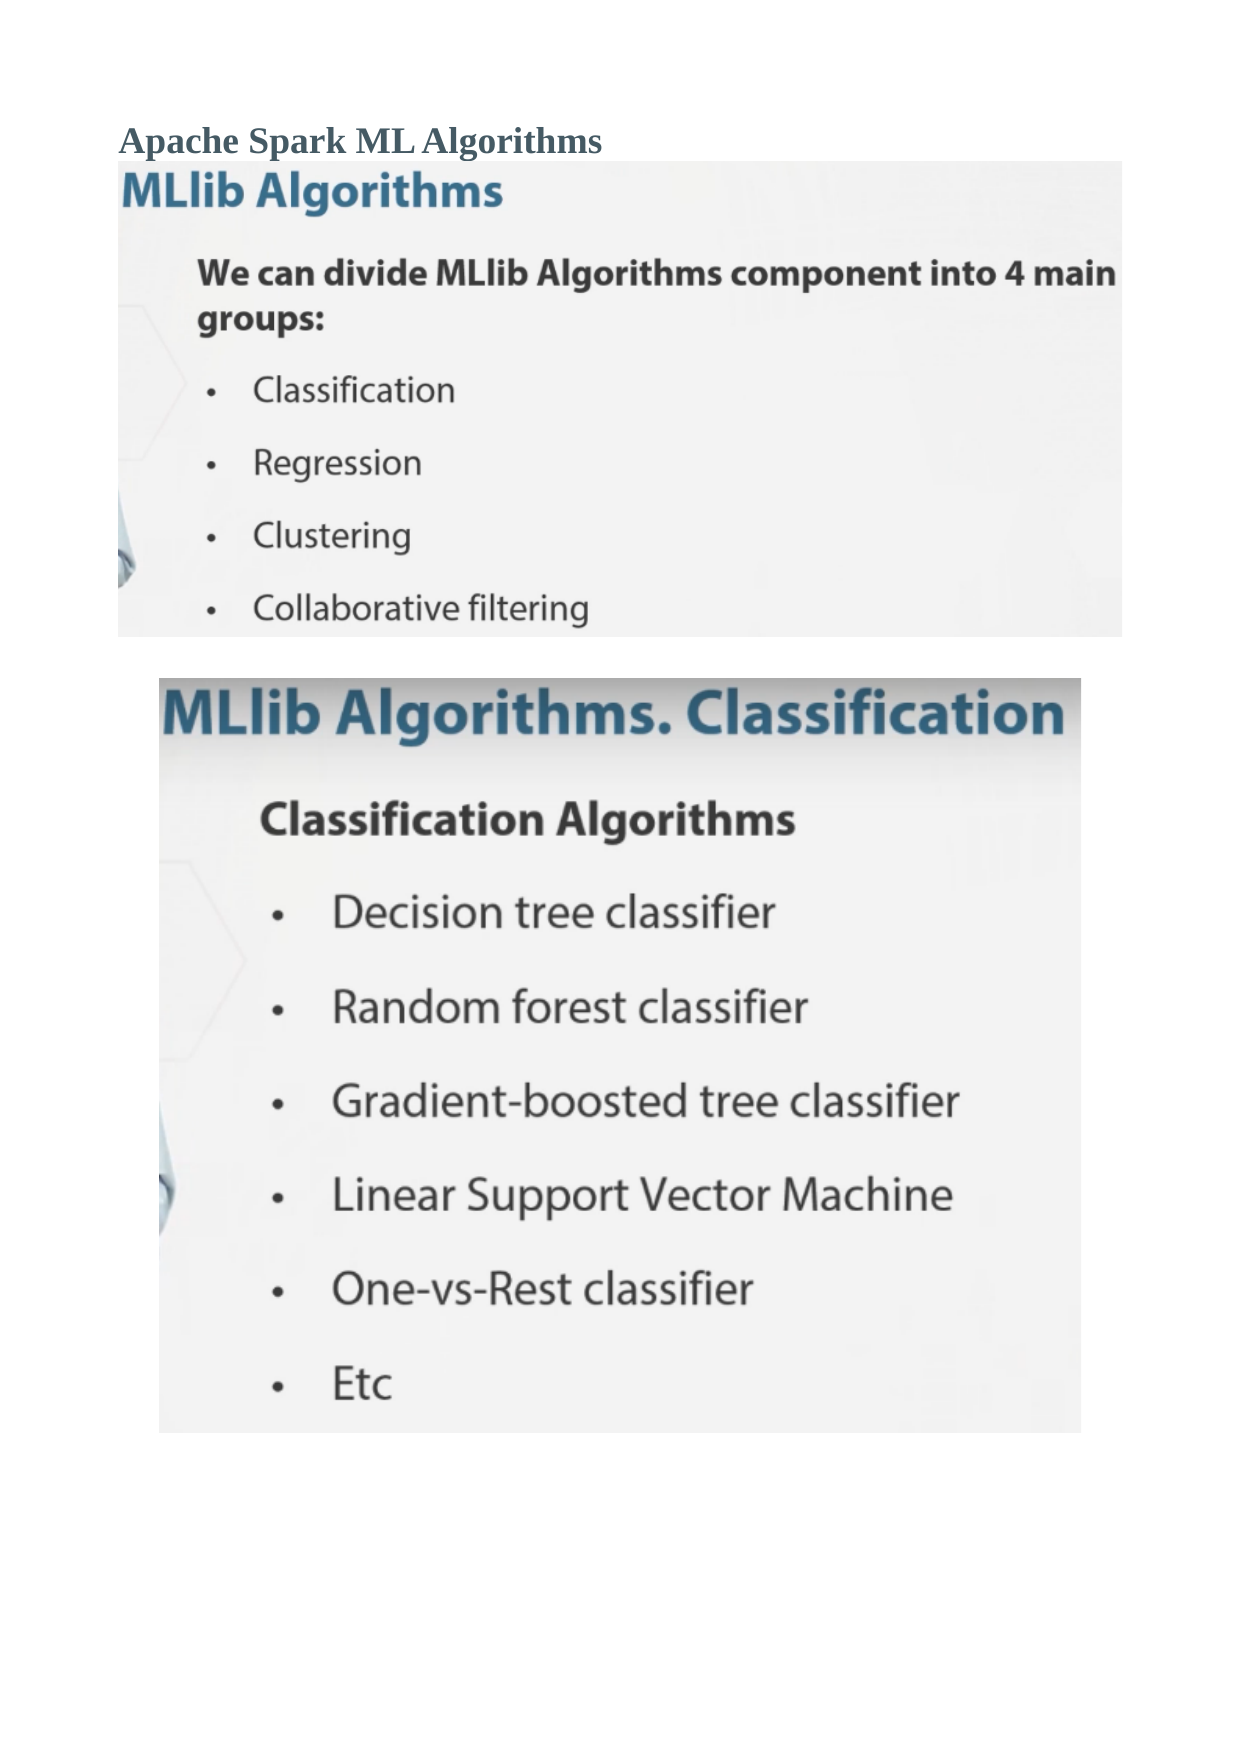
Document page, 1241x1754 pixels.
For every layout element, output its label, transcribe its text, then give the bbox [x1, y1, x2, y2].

subtitle Apache Spark ML Algorithms [118, 118, 1122, 161]
picture [159, 678, 1082, 1433]
picture [118, 161, 1123, 637]
